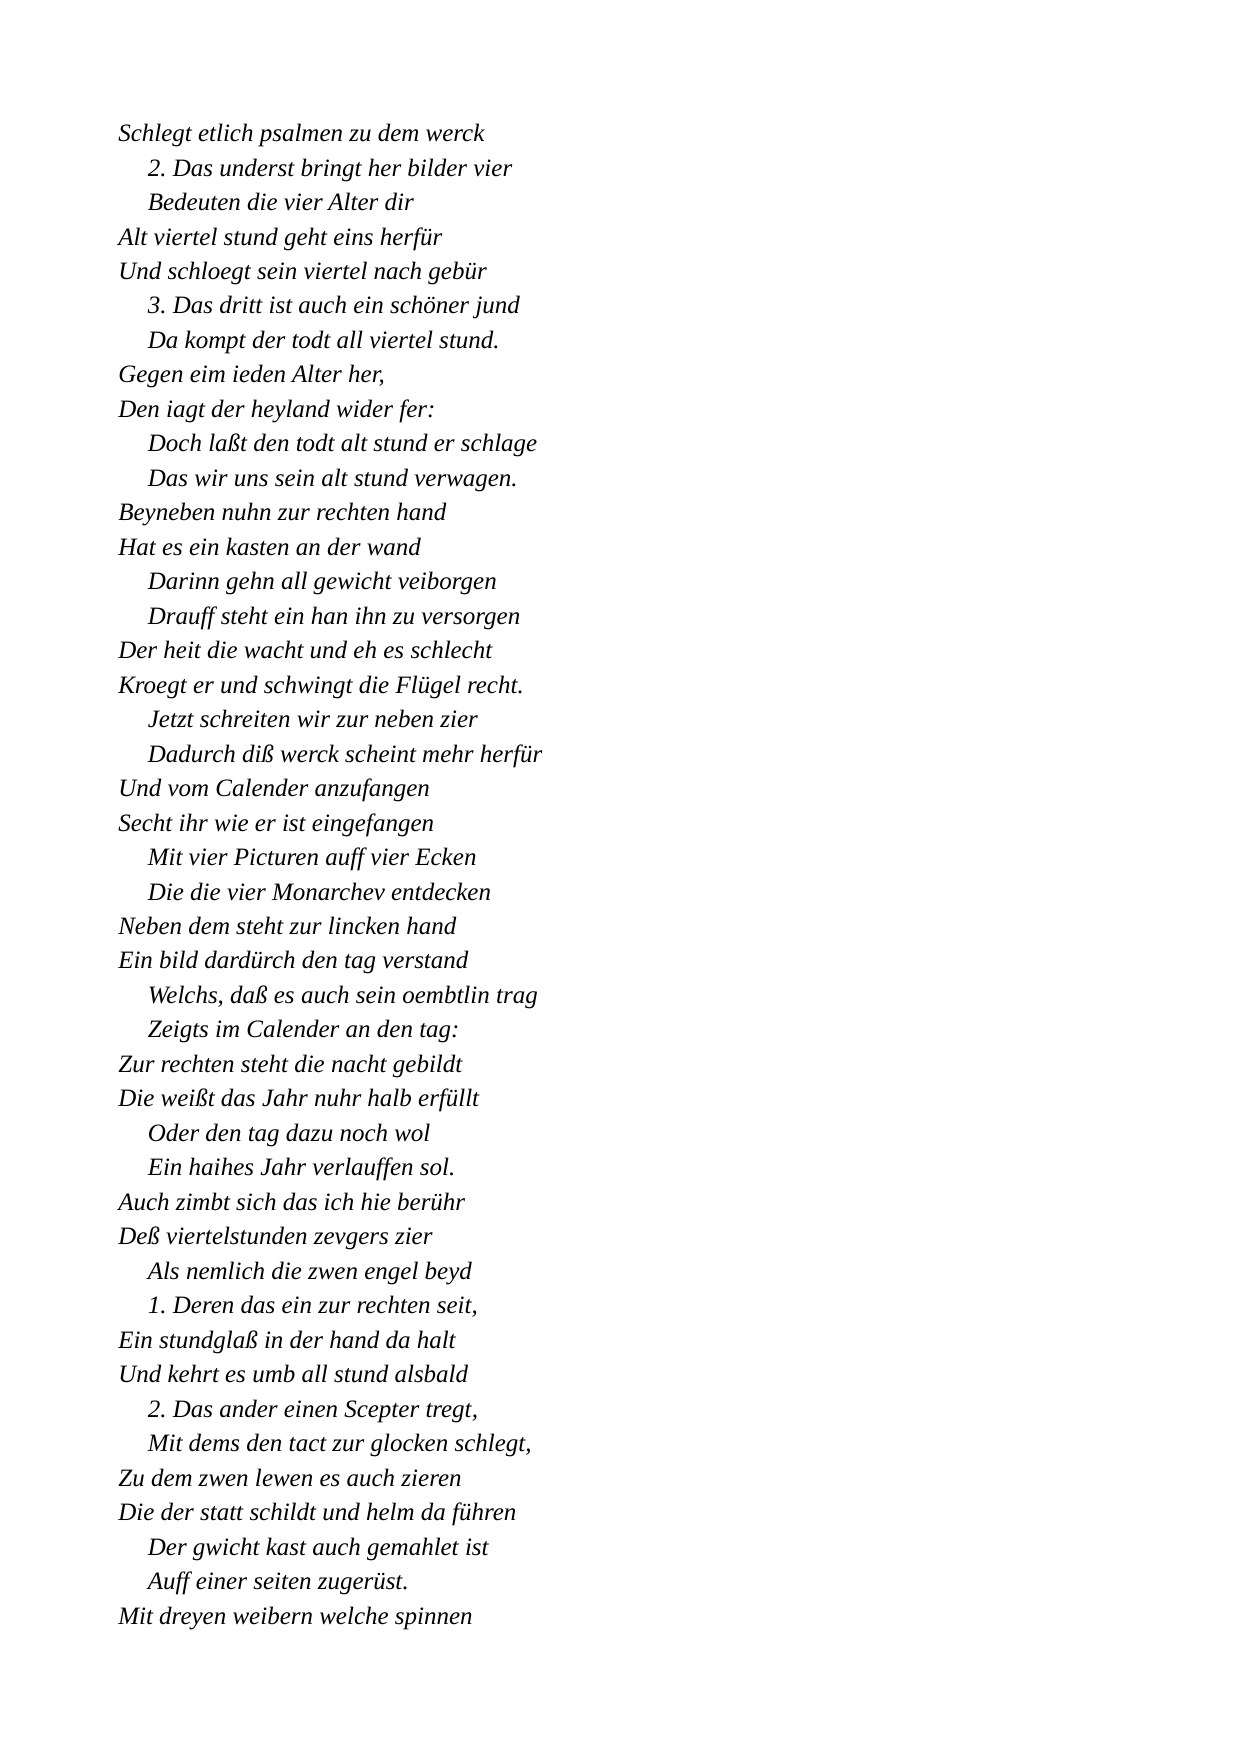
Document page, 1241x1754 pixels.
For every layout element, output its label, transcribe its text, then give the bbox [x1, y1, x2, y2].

text Da kompt der todt all viertel stund. [118, 325, 1122, 354]
text 2. Das underst bringt her bilder vier [118, 153, 1122, 181]
text Zu dem zwen lewen es auch zieren [118, 1463, 1122, 1492]
text Jetzt schreiten wir zur neben zier [118, 704, 1122, 733]
text Die die vier Monarchev entdecken [118, 877, 1122, 905]
text Der heit die wacht und eh es schlecht [118, 635, 1122, 664]
text Und vom Calender anzufangen [118, 773, 1122, 802]
text Der gwicht kast auch gemahlet ist [118, 1532, 1122, 1561]
text Deß viertelstunden zevgers zier [118, 1221, 1122, 1250]
text Den iagt der heyland wider fer: [118, 394, 1122, 423]
text Ein bild dardürch den tag verstand [118, 946, 1122, 974]
text Alt viertel stund geht eins herfür [118, 222, 1122, 250]
text Darinn gehn all gewicht veiborgen [118, 566, 1122, 595]
text Zur rechten steht die nacht gebildt [118, 1049, 1122, 1078]
text Zeigts im Calender an den tag: [118, 1014, 1122, 1043]
text Als nemlich die zwen engel beyd [118, 1256, 1122, 1285]
text Ein haihes Jahr verlauffen sol. [118, 1152, 1122, 1181]
text Die der statt schildt und helm da führen [118, 1497, 1122, 1526]
text Drauff steht ein han ihn zu versorgen [118, 601, 1122, 629]
text Beyneben nuhn zur rechten hand [118, 497, 1122, 526]
text Welchs, daß es auch sein oembtlin trag [118, 980, 1122, 1009]
text 3. Das dritt ist auch ein schöner jund [118, 291, 1122, 319]
text Dadurch diß werck scheint mehr herfür [118, 739, 1122, 767]
text Ein stundglaß in der hand da halt [118, 1325, 1122, 1354]
text Bedeuten die vier Alter dir [118, 187, 1122, 216]
text Und schloegt sein viertel nach gebür [118, 256, 1122, 285]
text Gegen eim ieden Alter her, [118, 359, 1122, 388]
text Mit dreyen weibern welche spinnen [118, 1601, 1122, 1629]
text Neben dem steht zur lincken hand [118, 911, 1122, 940]
text Schlegt etlich psalmen zu dem werck [118, 118, 1122, 147]
text 1. Deren das ein zur rechten seit, [118, 1290, 1122, 1319]
text Auff einer seiten zugerüst. [118, 1566, 1122, 1595]
text Doch laßt den todt alt stund er schlage [118, 428, 1122, 457]
text 2. Das ander einen Scepter tregt, [118, 1394, 1122, 1423]
text Kroegt er und schwingt die Flügel recht. [118, 670, 1122, 698]
text Mit dems den tact zur glocken schlegt, [118, 1428, 1122, 1457]
text Und kehrt es umb all stund alsbald [118, 1359, 1122, 1388]
text Secht ihr wie er ist eingefangen [118, 808, 1122, 836]
text Mit vier Picturen auff vier Ecken [118, 842, 1122, 871]
text Hat es ein kasten an der wand [118, 532, 1122, 561]
text Die weißt das Jahr nuhr halb erfüllt [118, 1083, 1122, 1112]
text Das wir uns sein alt stund verwagen. [118, 463, 1122, 492]
text Oder den tag dazu noch wol [118, 1118, 1122, 1147]
text Auch zimbt sich das ich hie berühr [118, 1187, 1122, 1216]
